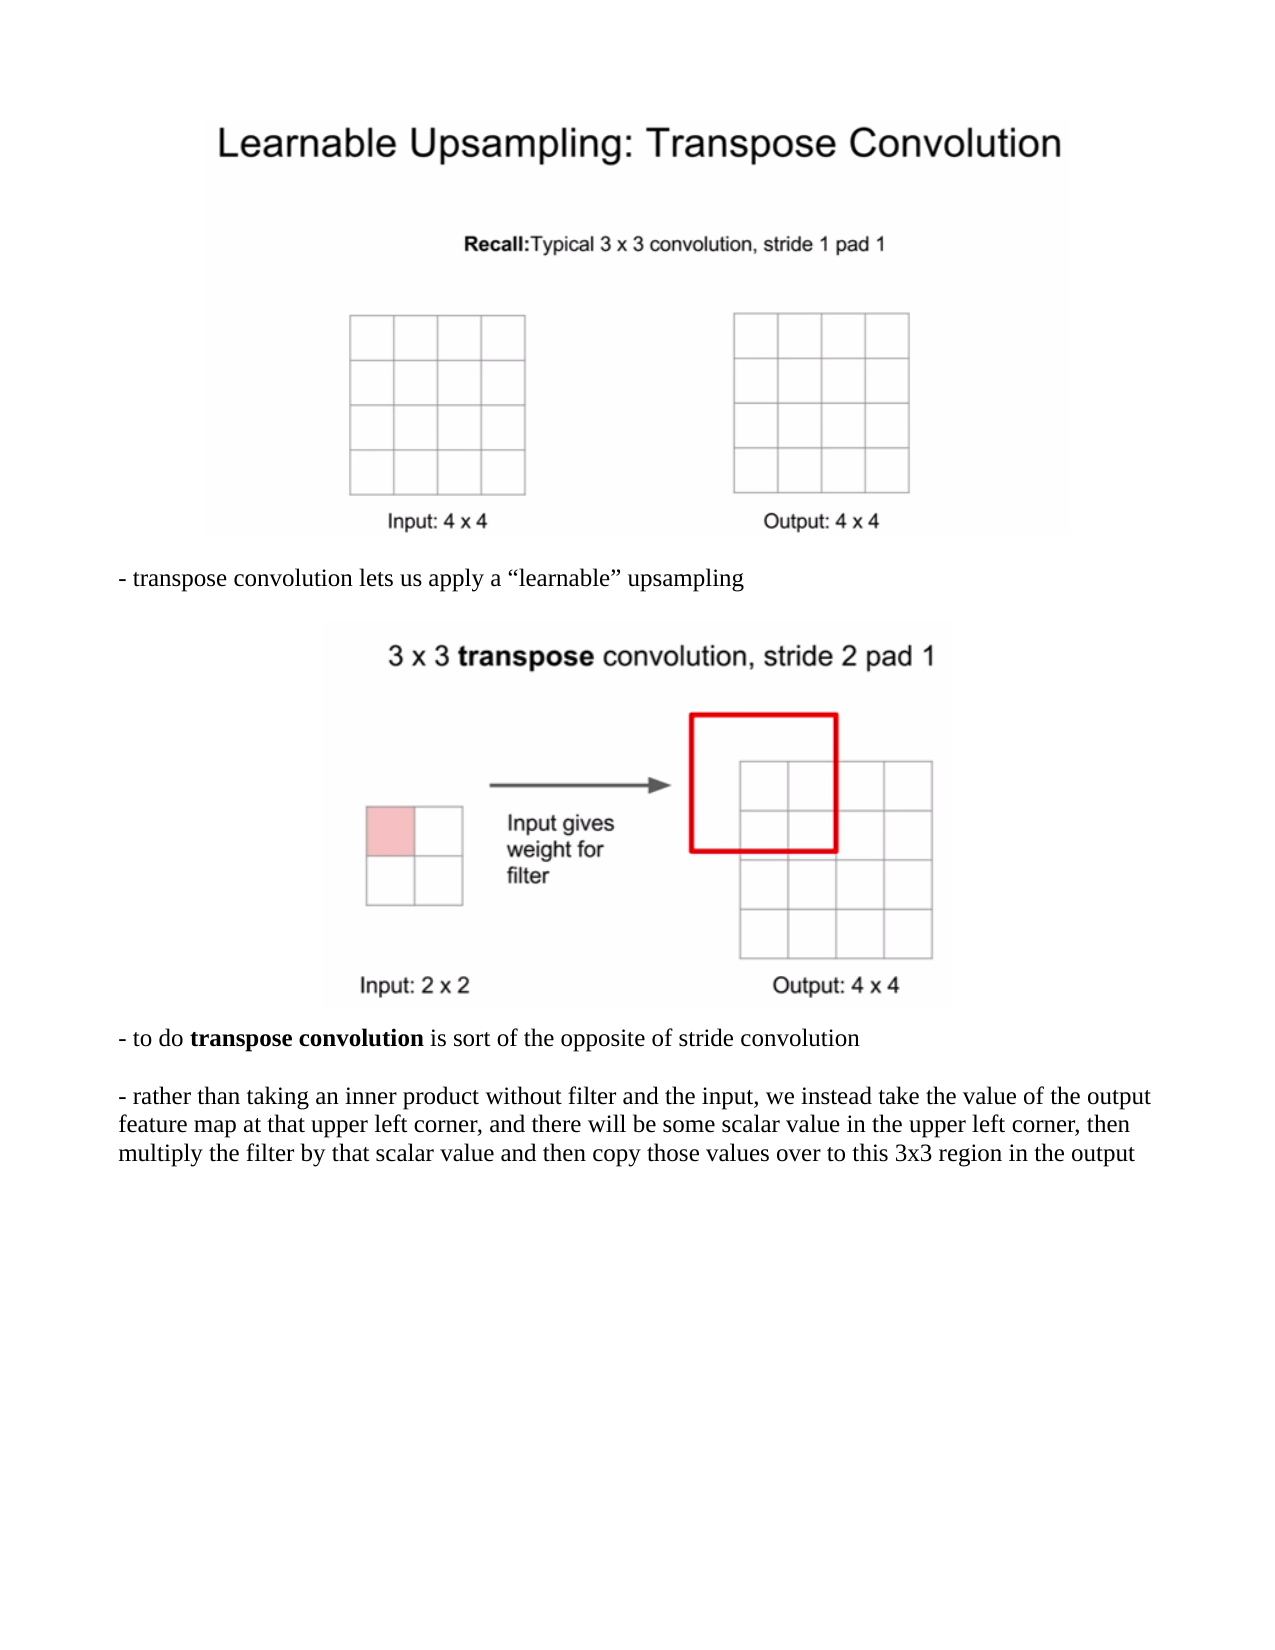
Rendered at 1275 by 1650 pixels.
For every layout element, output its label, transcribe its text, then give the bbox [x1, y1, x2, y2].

text - to do transpose convolution is sort of the opposite of stride convolution [118, 1023, 1157, 1052]
picture [323, 620, 952, 1010]
picture [205, 118, 1070, 535]
text - rather than taking an inner product without filter and the input, we instead take the value of the output feature map at that upper left corner, and there will be some scalar value in the upper left corner, then multiply the filter by that scalar value and then copy those values over to this 3x3 region in the output [118, 1081, 1157, 1167]
text - transpose convolution lets us apply a “learnable” upsampling [118, 563, 1157, 592]
